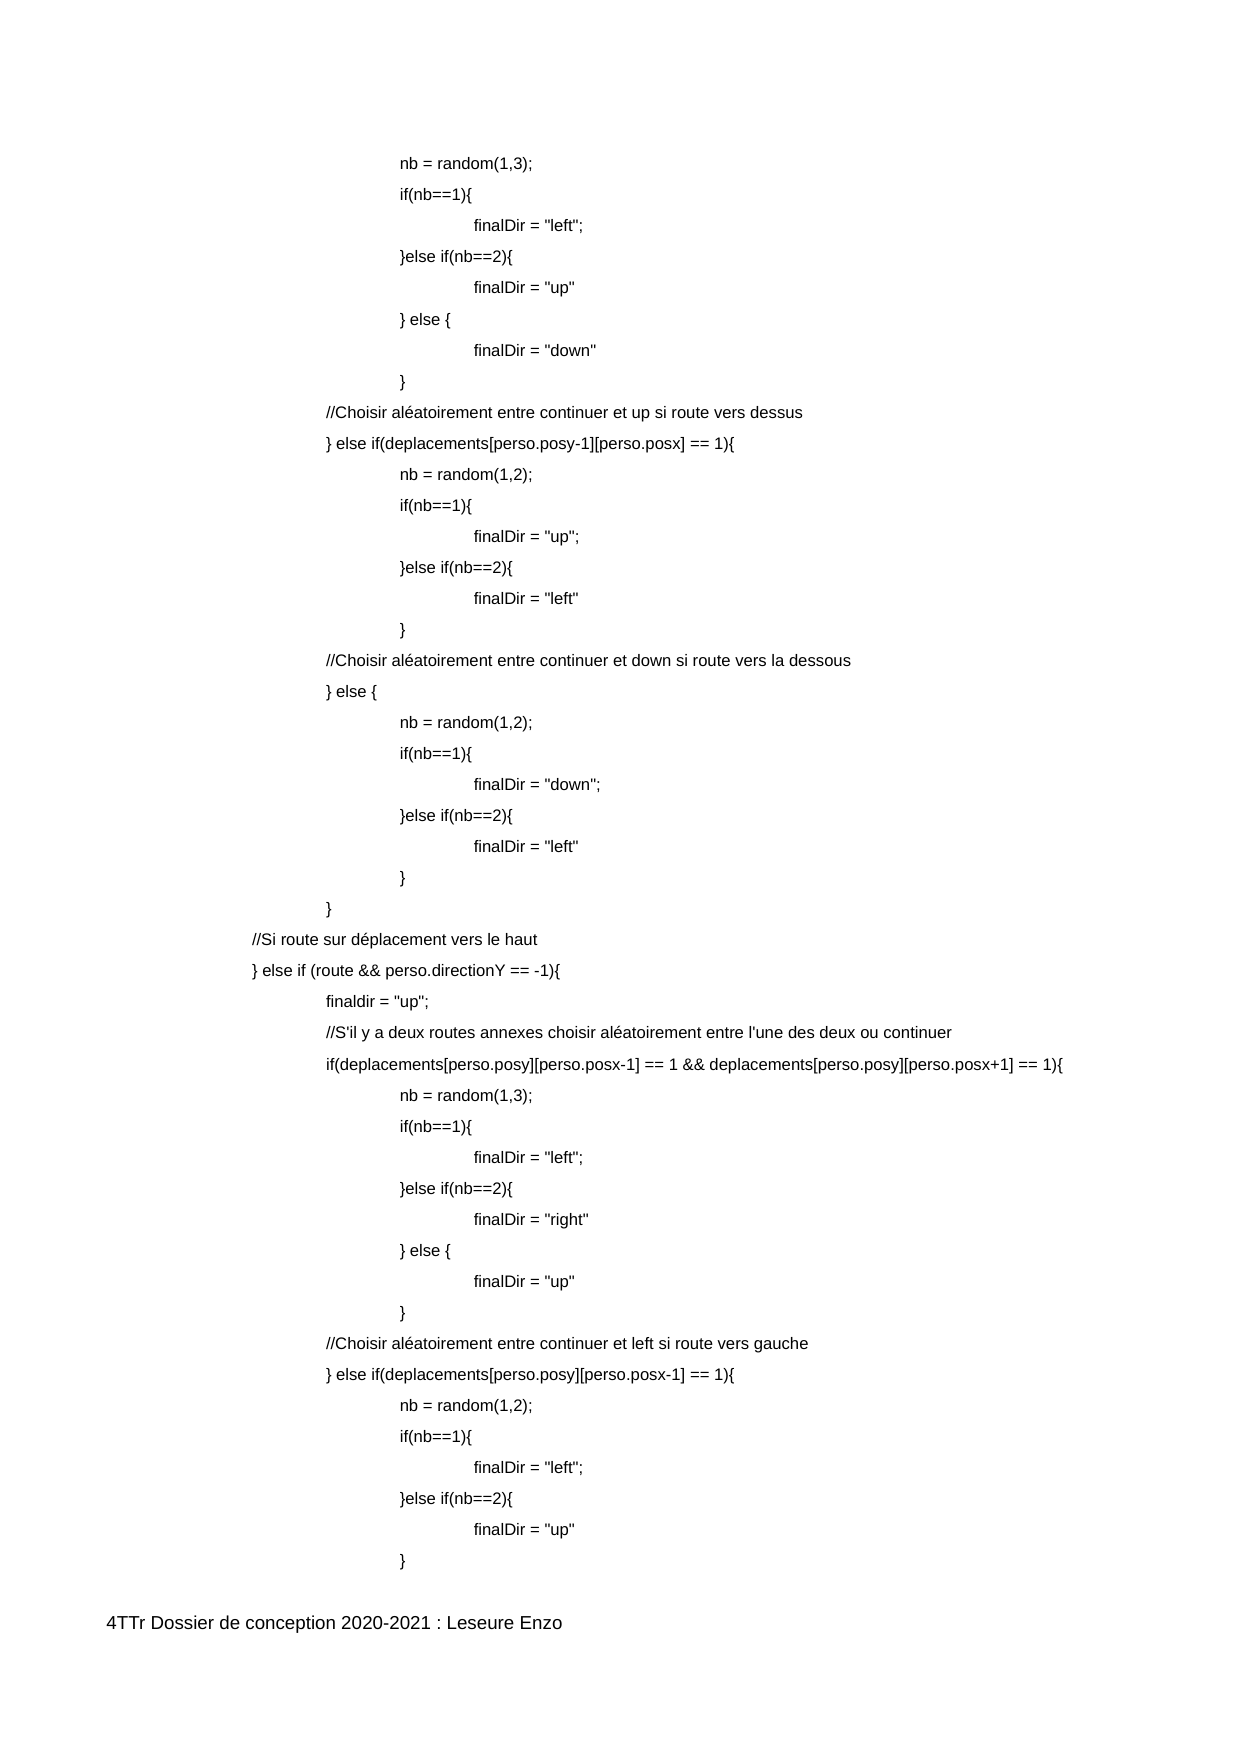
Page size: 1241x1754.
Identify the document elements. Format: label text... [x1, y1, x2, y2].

text }else if(nb==2){ [104, 558, 1134, 577]
text finalDir = "down" [104, 340, 1134, 359]
text } else { [104, 1241, 1134, 1260]
text if(nb==1){ [104, 496, 1134, 515]
text } [104, 899, 1134, 918]
text nb = random(1,3); [104, 1085, 1134, 1104]
text if(nb==1){ [104, 1427, 1134, 1446]
text nb = random(1,2); [104, 464, 1134, 484]
text finalDir = "left" [104, 589, 1134, 608]
text } [104, 620, 1134, 639]
text finalDir = "down"; [104, 775, 1134, 794]
text finalDir = "left"; [104, 1458, 1134, 1477]
text if(deplacements[perso.posy][perso.posx-1] == 1 && deplacements[perso.posy][perso.posx+1] == 1){ [104, 1054, 1134, 1073]
text if(nb==1){ [104, 1116, 1134, 1136]
text } [104, 1303, 1134, 1322]
text nb = random(1,2); [104, 713, 1134, 732]
text finalDir = "left"; [104, 1147, 1134, 1167]
text }else if(nb==2){ [104, 247, 1134, 266]
text } else if(deplacements[perso.posy][perso.posx-1] == 1){ [104, 1365, 1134, 1384]
text }else if(nb==2){ [104, 1489, 1134, 1508]
text nb = random(1,3); [104, 154, 1134, 173]
text } else { [104, 309, 1134, 328]
text finalDir = "left" [104, 837, 1134, 856]
text finaldir = "up"; [104, 992, 1134, 1011]
text //Choisir aléatoirement entre continuer et left si route vers gauche [104, 1334, 1134, 1353]
text if(nb==1){ [104, 744, 1134, 763]
text //S'il y a deux routes annexes choisir aléatoirement entre l'une des deux ou continuer [104, 1023, 1134, 1042]
text } [104, 1551, 1134, 1570]
text } else if(deplacements[perso.posy-1][perso.posx] == 1){ [104, 433, 1134, 453]
text finalDir = "left"; [104, 216, 1134, 235]
text } [104, 371, 1134, 391]
text //Choisir aléatoirement entre continuer et up si route vers dessus [104, 402, 1134, 422]
text finalDir = "right" [104, 1209, 1134, 1229]
text }else if(nb==2){ [104, 1178, 1134, 1198]
text finalDir = "up" [104, 1520, 1134, 1539]
text } else { [104, 682, 1134, 701]
text }else if(nb==2){ [104, 806, 1134, 825]
text } [104, 868, 1134, 887]
text finalDir = "up" [104, 1272, 1134, 1291]
text finalDir = "up" [104, 278, 1134, 297]
text if(nb==1){ [104, 185, 1134, 204]
text } else if (route && perso.directionY == -1){ [104, 961, 1134, 980]
text //Si route sur déplacement vers le haut [104, 930, 1134, 949]
text //Choisir aléatoirement entre continuer et down si route vers la dessous [104, 651, 1134, 670]
text nb = random(1,2); [104, 1396, 1134, 1415]
text finalDir = "up"; [104, 527, 1134, 546]
